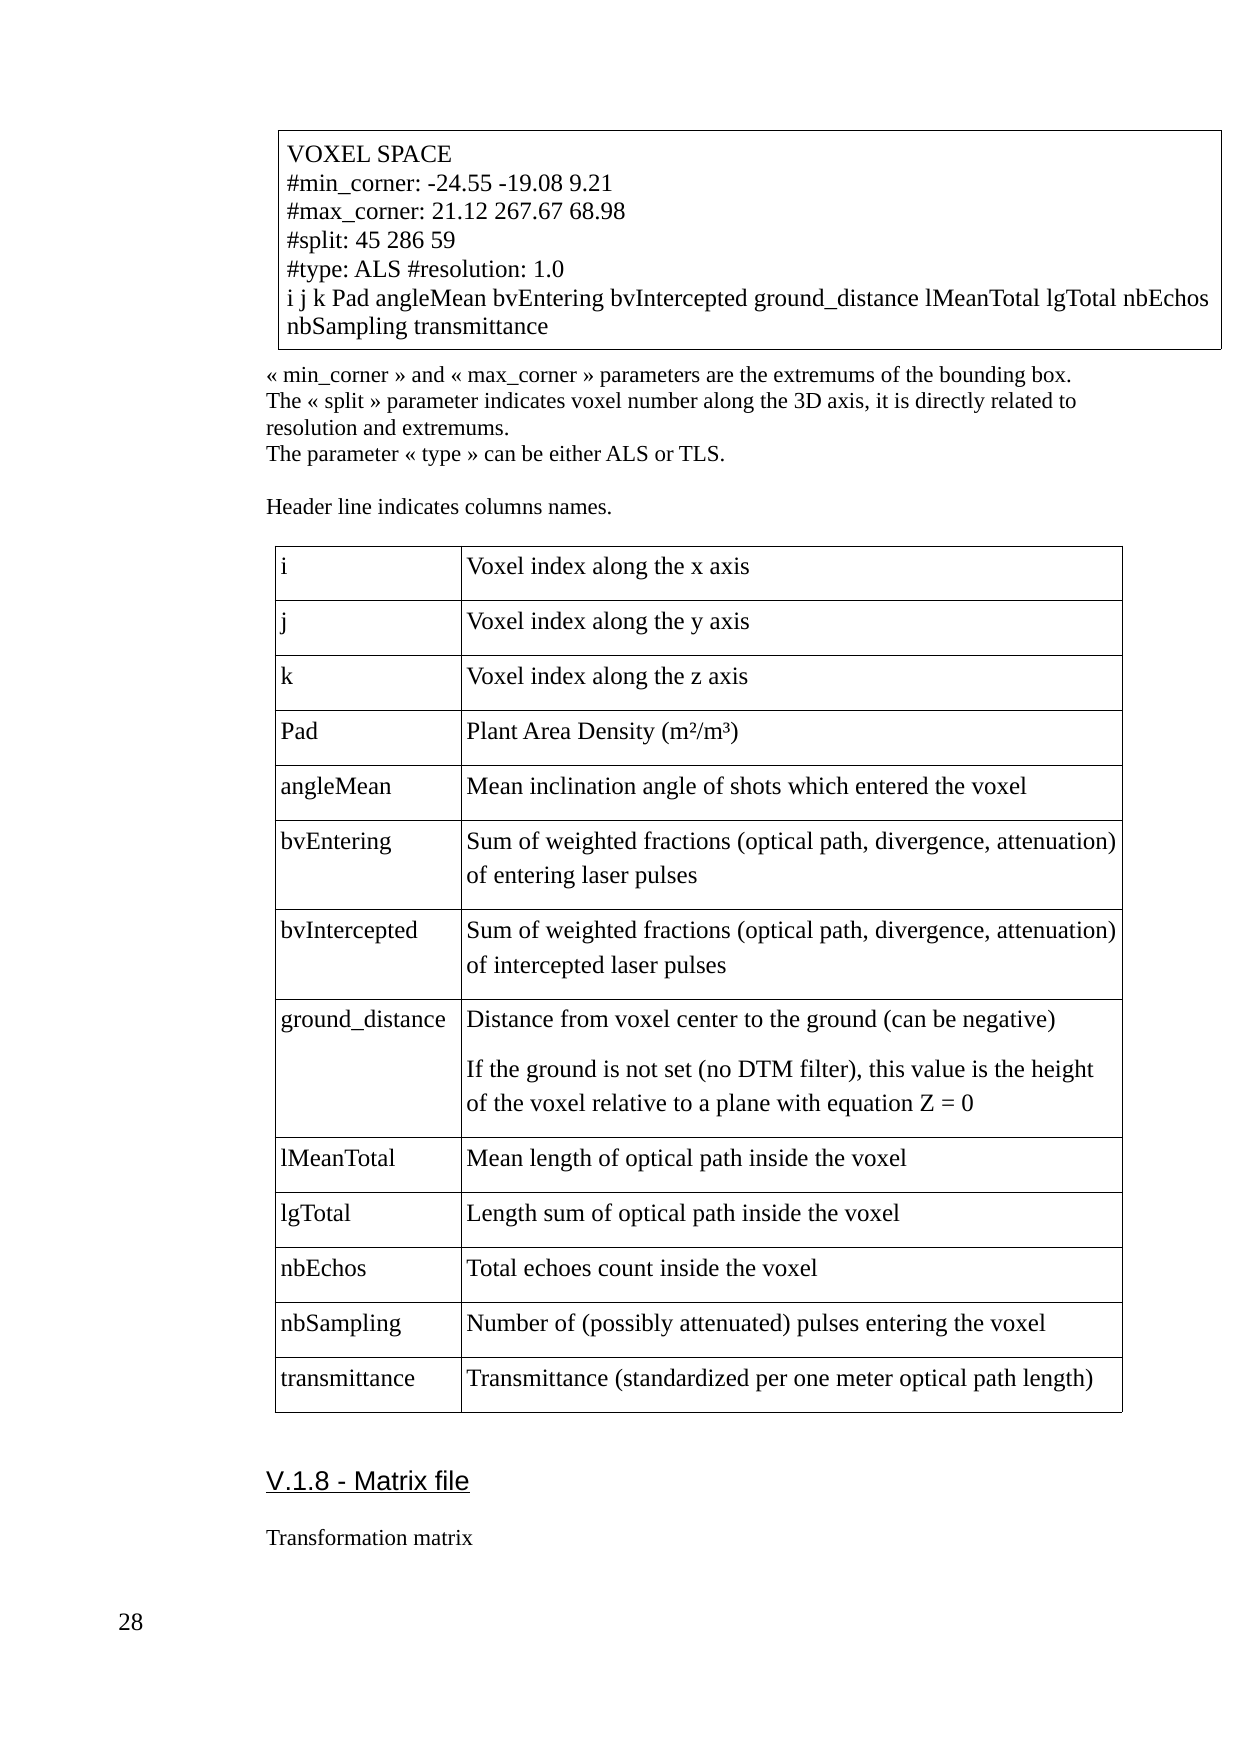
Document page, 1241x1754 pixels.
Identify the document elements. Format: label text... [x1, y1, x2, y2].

text VOXEL SPACE [287, 139, 1212, 168]
table_cell nbEchos [276, 1248, 461, 1302]
text Transformation matrix [266, 1524, 1122, 1551]
table_cell Voxel index along the z axis [462, 656, 1122, 710]
table_cell lgTotal [276, 1193, 461, 1247]
table_cell Sum of weighted fractions (optical path, divergence, attenuation) of intercepted laser pulses [462, 910, 1122, 999]
text #type: ALS #resolution: 1.0 [287, 254, 1212, 283]
table_cell bvEntering [276, 821, 461, 909]
text #min_corner: -24.55 -19.08 9.21 [287, 168, 1212, 196]
text #split: 45 286 59 [287, 225, 1212, 254]
table_cell ground_distance [276, 1000, 461, 1137]
table_cell Pad [276, 711, 461, 765]
table_cell Distance from voxel center to the ground (can be negative) If the ground is not set (no DTM filter), this value is the height of the voxel relative to a plane with equation Z = 0 [462, 1000, 1122, 1137]
table_cell transmittance [276, 1358, 461, 1412]
table_cell k [276, 656, 461, 710]
table_cell Number of (possibly attenuated) pulses entering the voxel [462, 1303, 1122, 1357]
table_cell j [276, 601, 461, 655]
text The « split » parameter indicates voxel number along the 3D axis, it is directly related to resolution and extremums. [266, 387, 1122, 440]
text « min_corner » and « max_corner » parameters are the extremums of the bounding box. [266, 361, 1122, 387]
table_header Voxel index along the x axis [462, 547, 1122, 600]
text i j k Pad angleMean bvEntering bvIntercepted ground_distance lMeanTotal lgTotal nbEchos nbSampling transmittance [287, 283, 1212, 340]
table_cell Sum of weighted fractions (optical path, divergence, attenuation) of entering laser pulses [462, 821, 1122, 909]
table_cell lMeanTotal [276, 1138, 461, 1192]
table_cell Transmittance (standardized per one meter optical path length) [462, 1358, 1122, 1412]
text #max_corner: 21.12 267.67 68.98 [287, 196, 1212, 225]
table_cell angleMean [276, 766, 461, 820]
table_cell nbSampling [276, 1303, 461, 1357]
table_cell Plant Area Density (m²/m³) [462, 711, 1122, 765]
table_cell Voxel index along the y axis [462, 601, 1122, 655]
subtitle V.1.8 - Matrix file [266, 1464, 1122, 1496]
text Header line indicates columns names. [266, 493, 1122, 519]
table_cell Mean length of optical path inside the voxel [462, 1138, 1122, 1192]
table_cell Mean inclination angle of shots which entered the voxel [462, 766, 1122, 820]
table_cell Total echoes count inside the voxel [462, 1248, 1122, 1302]
table_header i [276, 547, 461, 600]
table_cell bvIntercepted [276, 910, 461, 999]
table_cell Length sum of optical path inside the voxel [462, 1193, 1122, 1247]
text The parameter « type » can be either ALS or TLS. [266, 440, 1122, 466]
